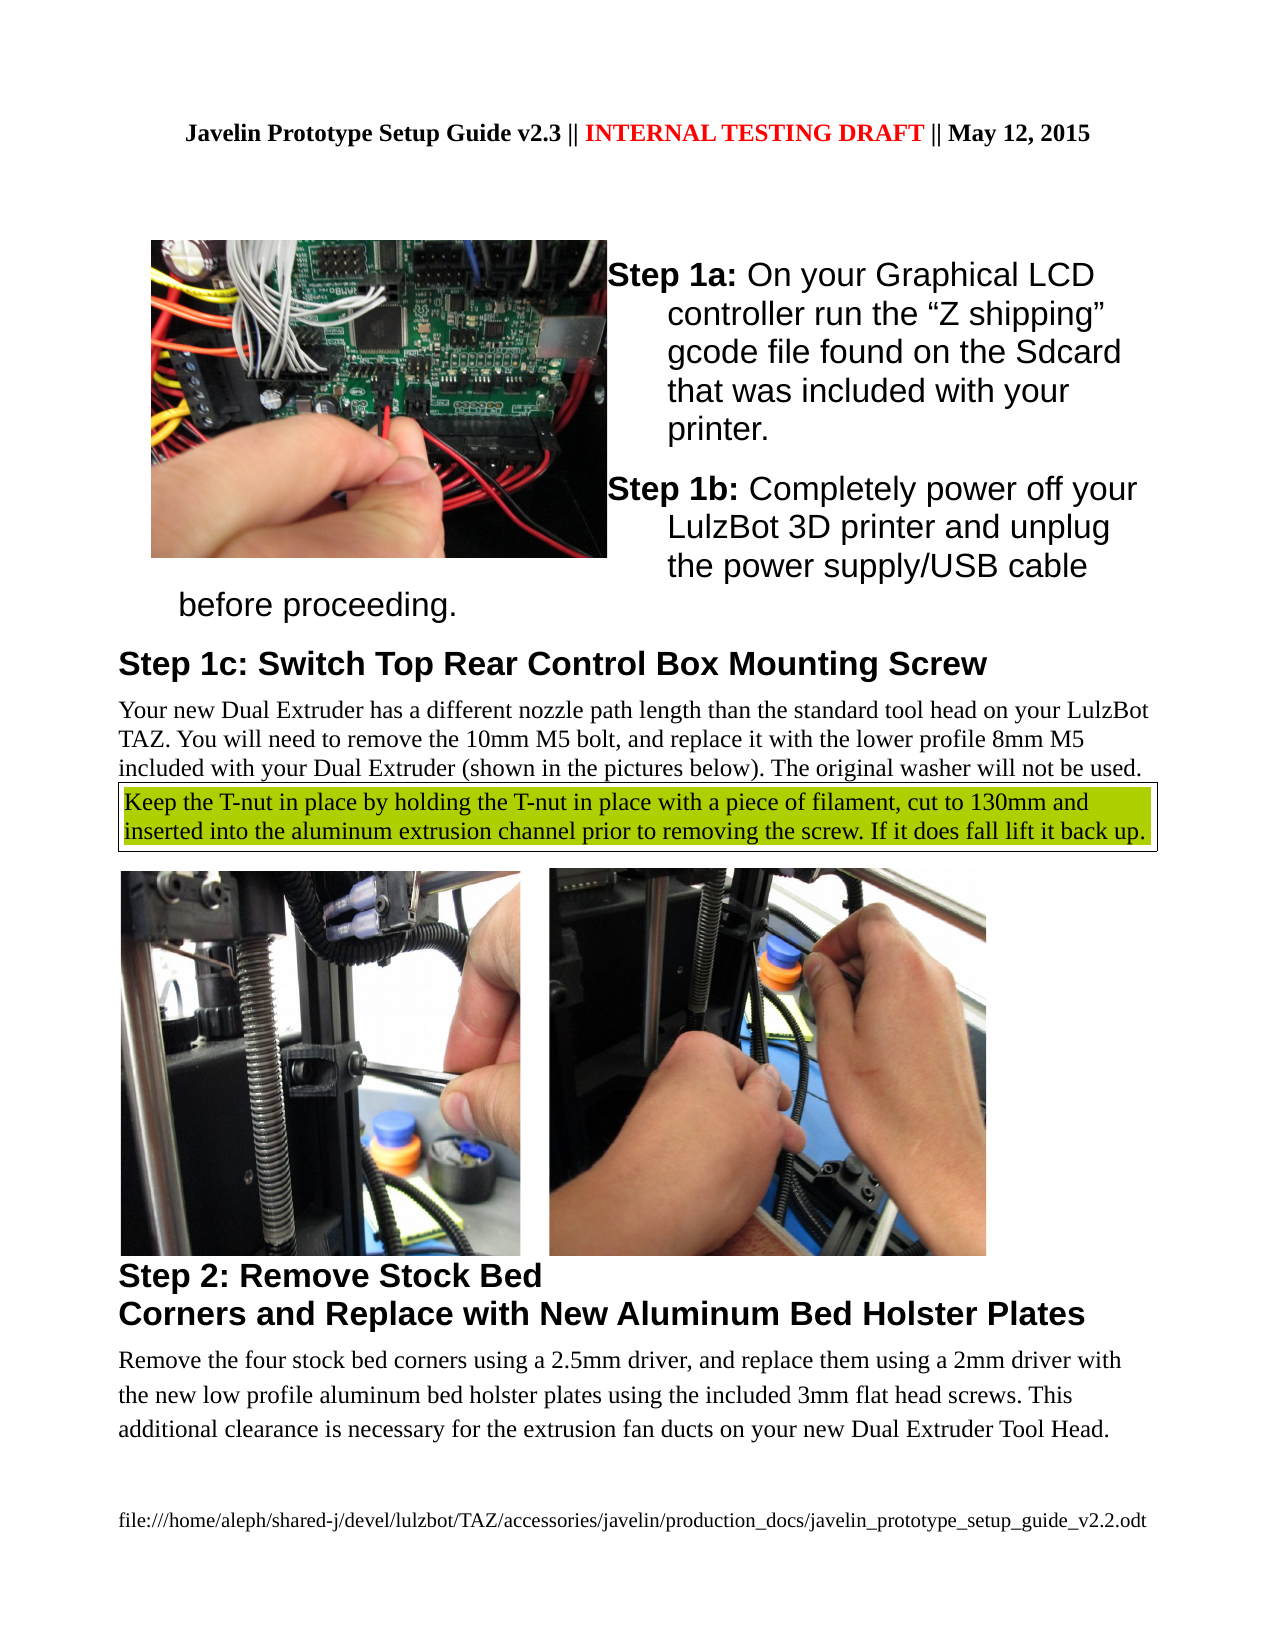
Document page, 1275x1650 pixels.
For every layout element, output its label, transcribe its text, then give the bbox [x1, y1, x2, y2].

picture [120, 871, 521, 1256]
subtitle Step 2: Remove Stock Bed Corners and Replace with New Aluminum Bed Holster Plates [118, 872, 1157, 1333]
subtitle Step 1c: Switch Top Rear Control Box Mounting Screw [118, 644, 1157, 683]
subtitle Step 1b: Completely power off your LulzBot 3D printer and unplug the power supply/USB cable before proceeding. [118, 469, 1157, 623]
subtitle Step 1a: On your Graphical LCD controller run the “Z shipping” gcode file found on the Sdcard that was included with your printer. [608, 255, 1157, 448]
subtitle [118, 255, 151, 448]
text Your new Dual Extruder has a different nozzle path length than the standard tool head on your LulzBot TAZ. You will need to remove the 10mm M5 bolt, and replace it with the lower profile 8mm M5 included with your Dual Extruder (shown in the pictures below). The original washer will not be used. [118, 695, 1157, 782]
subtitle Remove the four stock bed corners using a 2.5mm driver, and replace them using a 2mm driver with the new low profile aluminum bed holster plates using the included 3mm flat head screws. This additional clearance is necessary for the extrusion fan ducts on your new Dual Extruder Tool Head. [118, 1345, 1157, 1443]
picture [549, 868, 987, 1256]
picture [151, 240, 608, 558]
table_header Keep the T-nut in place by holding the T-nut in place with a piece of filament, cut to 130mm and inserted into the aluminum extrusion channel prior to removing the screw. If it does fall lift it back up. [119, 783, 1157, 851]
